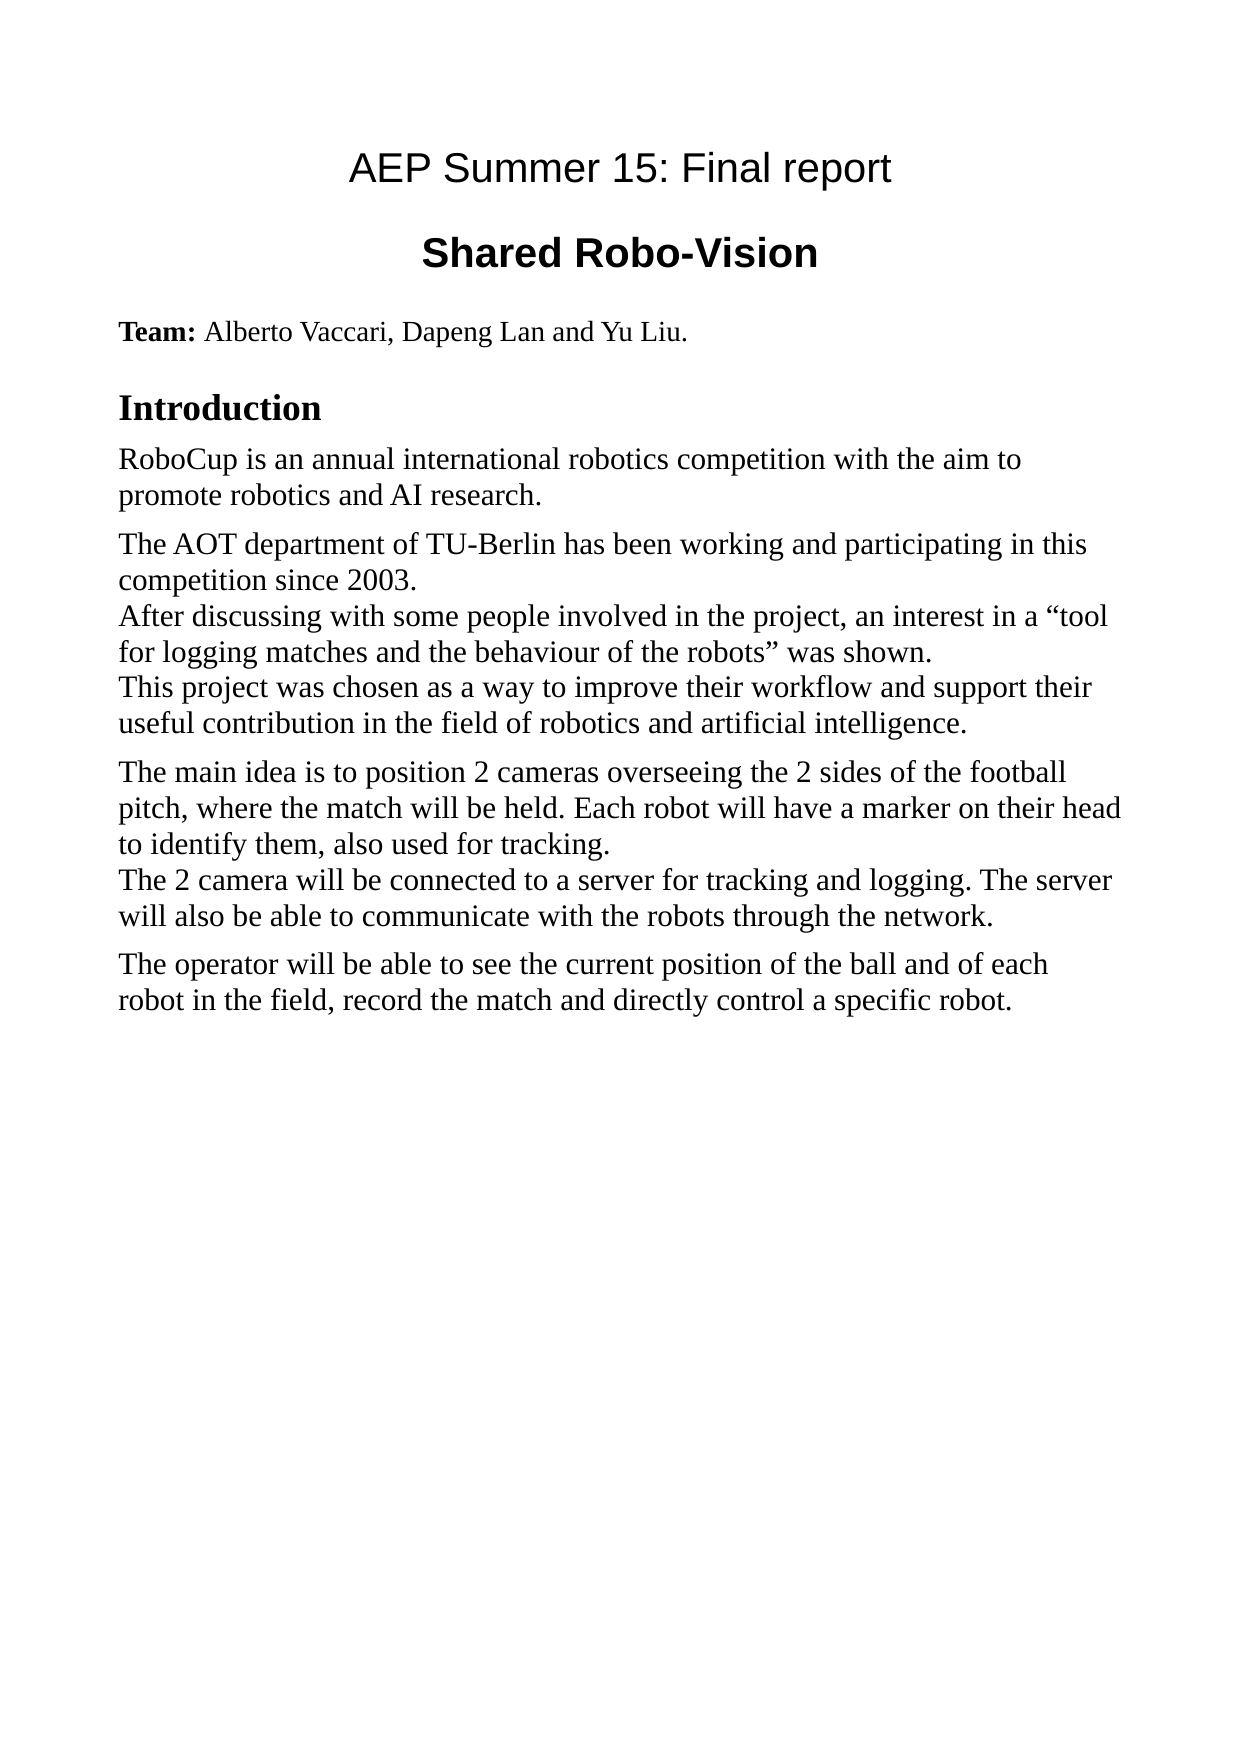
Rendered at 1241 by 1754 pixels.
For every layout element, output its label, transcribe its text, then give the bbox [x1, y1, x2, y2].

text RoboCup is an annual international robotics competition with the aim to promote robotics and AI research. [118, 441, 1122, 512]
text The AOT department of TU-Berlin has been working and participating in this competition since 2003. After discussing with some people involved in the project, an interest in a “tool for logging matches and the behaviour of the robots” was shown. This project was chosen as a way to improve their workflow and support their useful contribution in the field of robotics and artificial intelligence. [118, 525, 1122, 741]
subtitle Introduction [118, 385, 1122, 428]
text The operator will be able to see the current position of the ball and of each robot in the field, record the match and directly control a specific robot. [118, 945, 1122, 1017]
subtitle Shared Robo-Vision [118, 228, 1122, 276]
text The main idea is to position 2 cameras overseeing the 2 sides of the football pitch, where the match will be held. Each robot will have a marker on their head to identify them, also used for tracking. The 2 camera will be connected to a server for tracking and logging. The server will also be able to communicate with the robots through the network. [118, 753, 1122, 933]
subtitle AEP Summer 15: Final report [118, 143, 1122, 191]
subtitle Team: Alberto Vaccari, Dapeng Lan and Yu Liu. [118, 314, 1122, 347]
